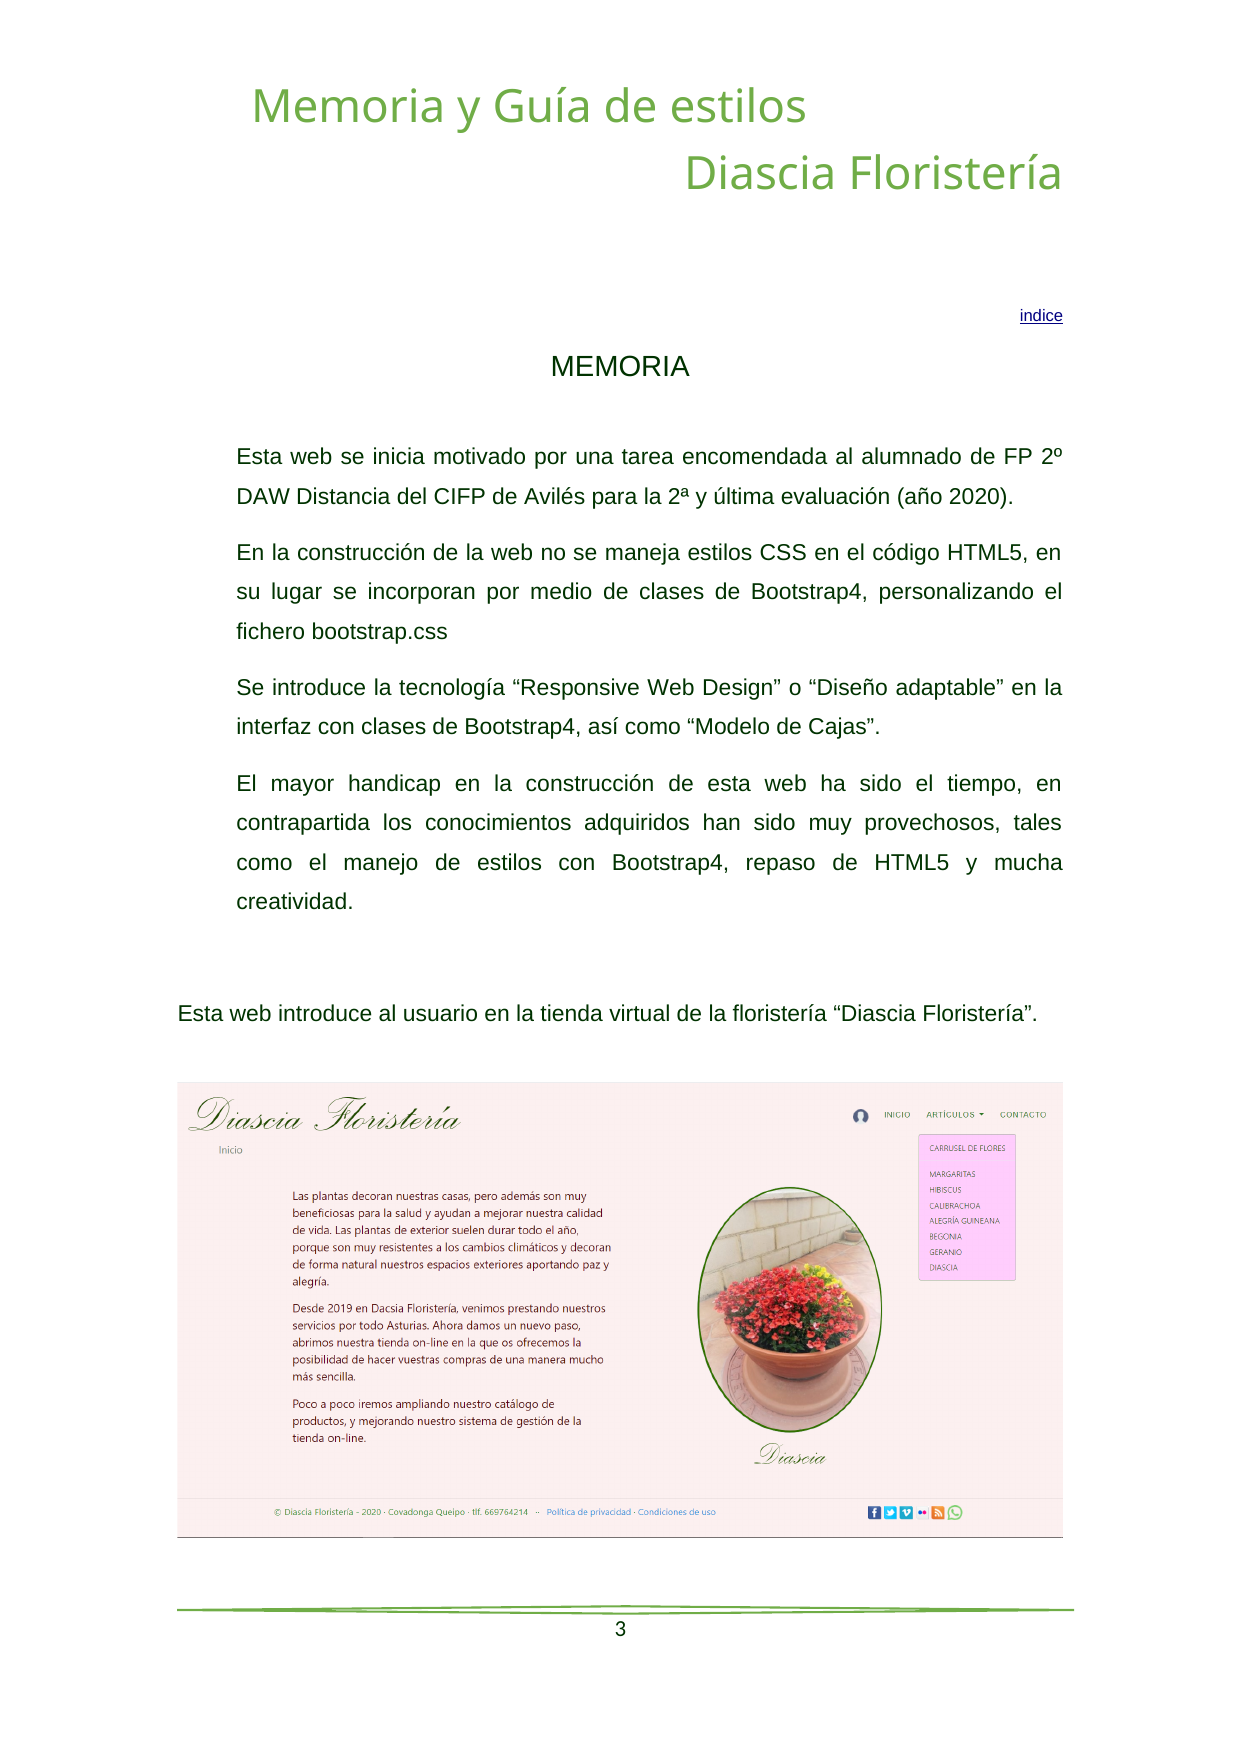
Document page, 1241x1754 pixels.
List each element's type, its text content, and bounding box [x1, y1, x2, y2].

text En la construcción de la web no se maneja estilos CSS en el código HTML5, en su lugar se incorporan por medio de clases de Bootstrap4, personalizando el fichero bootstrap.css [236, 539, 1063, 644]
text Esta web se inicia motivado por una tarea encomendada al alumnado de FP 2º DAW Distancia del CIFP de Avilés para la 2ª y última evaluación (año 2020). [236, 443, 1063, 509]
text El mayor handicap en la construcción de esta web ha sido el tiempo, en contrapartida los conocimientos adquiridos han sido muy provechosos, tales como el manejo de estilos con Bootstrap4, repaso de HTML5 y mucha creatividad. [236, 769, 1063, 914]
text MEMORIA [177, 349, 1063, 383]
text indice [399, 294, 1063, 328]
text Se introduce la tecnología “Responsive Web Design” o “Diseño adaptable” en la interfaz con clases de Bootstrap4, así como “Modelo de Cajas”. [236, 674, 1063, 740]
text Esta web introduce al usuario en la tienda virtual de la floristería “Diascia Floristería”. [177, 1000, 1063, 1027]
